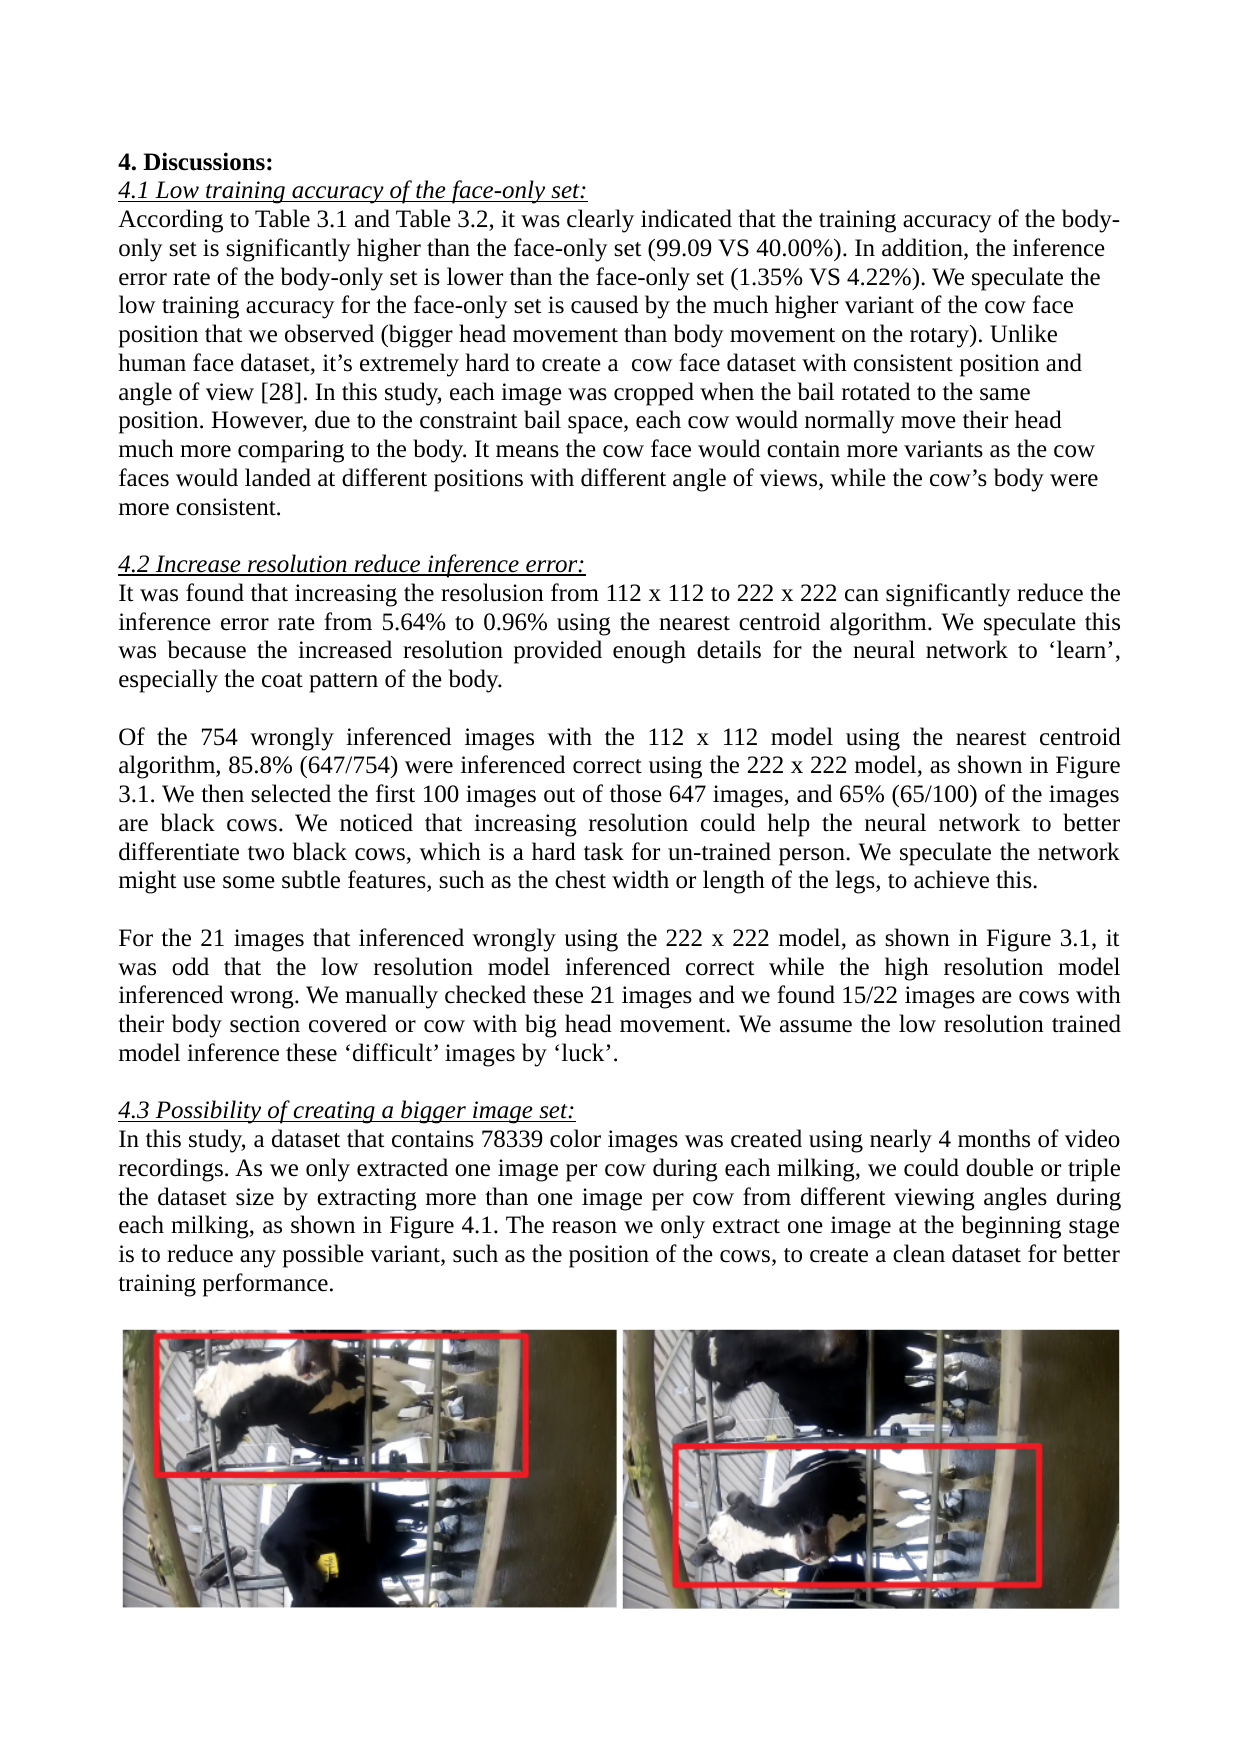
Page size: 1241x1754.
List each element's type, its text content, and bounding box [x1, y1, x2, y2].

text In this study, a dataset that contains 78339 color images was created using nearly 4 months of video recordings. As we only extracted one image per cow during each milking, we could double or triple the dataset size by extracting more than one image per cow from different viewing angles during each milking, as shown in Figure 4.1. The reason we only extract one image at the beginning stage is to reduce any possible variant, such as the position of the cows, to create a clean dataset for better training performance. [118, 1124, 1122, 1297]
text 4. Discussions: [118, 147, 1122, 176]
picture [118, 1325, 1123, 1615]
text 4.3 Possibility of creating a bigger image set: [118, 1096, 1122, 1124]
text 4.1 Low training accuracy of the face-only set: [118, 176, 1122, 204]
text According to Table 3.1 and Table 3.2, it was clearly indicated that the training accuracy of the body-only set is significantly higher than the face-only set (99.09 VS 40.00%). In addition, the inference error rate of the body-only set is lower than the face-only set (1.35% VS 4.22%). We speculate the low training accuracy for the face-only set is caused by the much higher variant of the cow face position that we observed (bigger head movement than body movement on the rotary). Unlike human face dataset, it’s extremely hard to create a cow face dataset with consistent position and angle of view [28]. In this study, each image was cropped when the bail rotated to the same position. However, due to the constraint bail space, each cow would normally move their head much more comparing to the body. It means the cow face would contain more variants as the cow faces would landed at different positions with different angle of views, while the cow’s body were more consistent. [118, 204, 1122, 521]
text For the 21 images that inferenced wrongly using the 222 x 222 model, as shown in Figure 3.1, it was odd that the low resolution model inferenced correct while the high resolution model inferenced wrong. We manually checked these 21 images and we found 15/22 images are cows with their body section covered or cow with big head movement. We assume the low resolution trained model inference these ‘difficult’ images by ‘luck’. [118, 923, 1122, 1067]
text Of the 754 wrongly inferenced images with the 112 x 112 model using the nearest centroid algorithm, 85.8% (647/754) were inferenced correct using the 222 x 222 model, as shown in Figure 3.1. We then selected the first 100 images out of those 647 images, and 65% (65/100) of the images are black cows. We noticed that increasing resolution could help the neural network to better differentiate two black cows, which is a hard task for un-trained person. We speculate the network might use some subtle features, such as the chest width or length of the legs, to achieve this. [118, 722, 1122, 894]
text 4.2 Increase resolution reduce inference error: [118, 549, 1122, 578]
text It was found that increasing the resolusion from 112 x 112 to 222 x 222 can significantly reduce the inference error rate from 5.64% to 0.96% using the nearest centroid algorithm. We speculate this was because the increased resolution provided enough details for the neural network to ‘learn’, especially the coat pattern of the body. [118, 578, 1122, 693]
